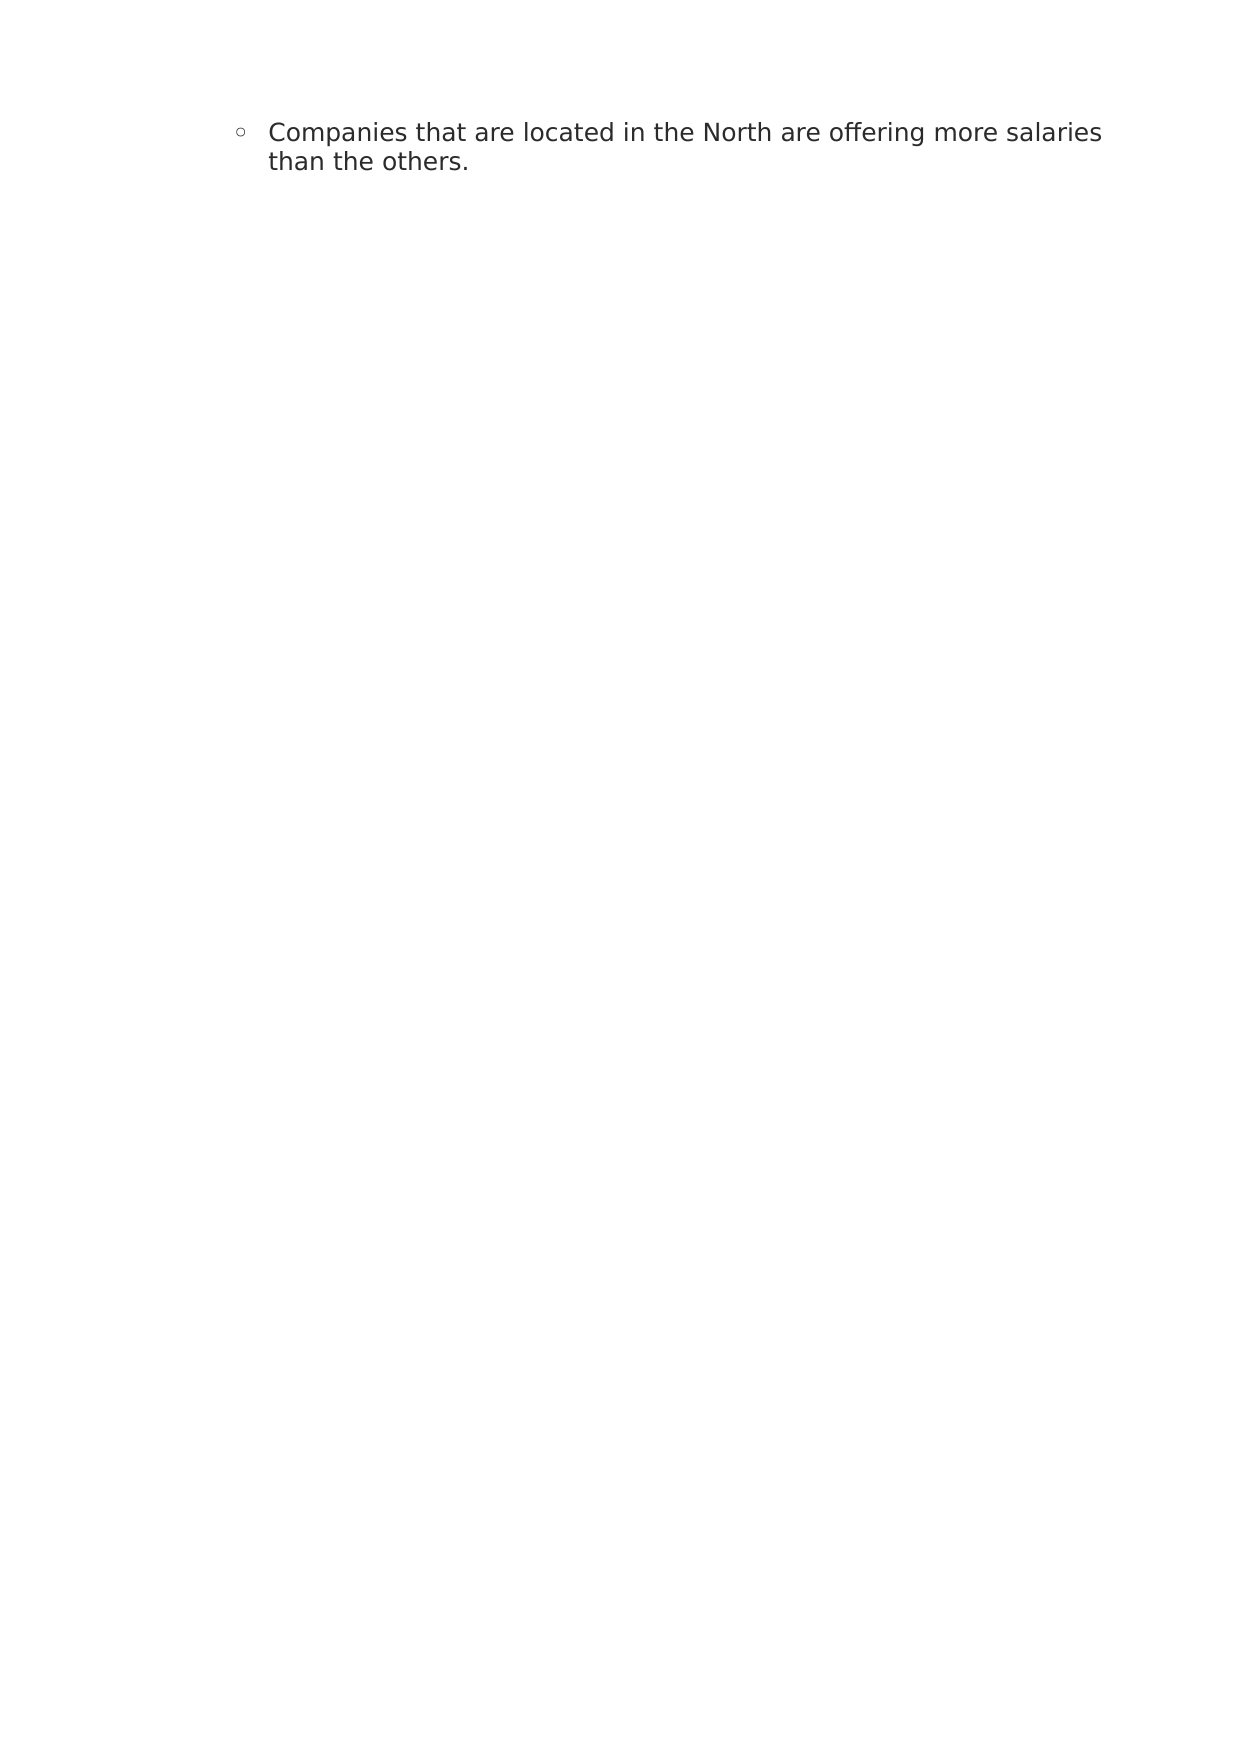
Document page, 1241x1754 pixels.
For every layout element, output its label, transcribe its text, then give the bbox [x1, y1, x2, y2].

list Companies that are located in the North are offering more salaries than the others. [231, 118, 1122, 176]
